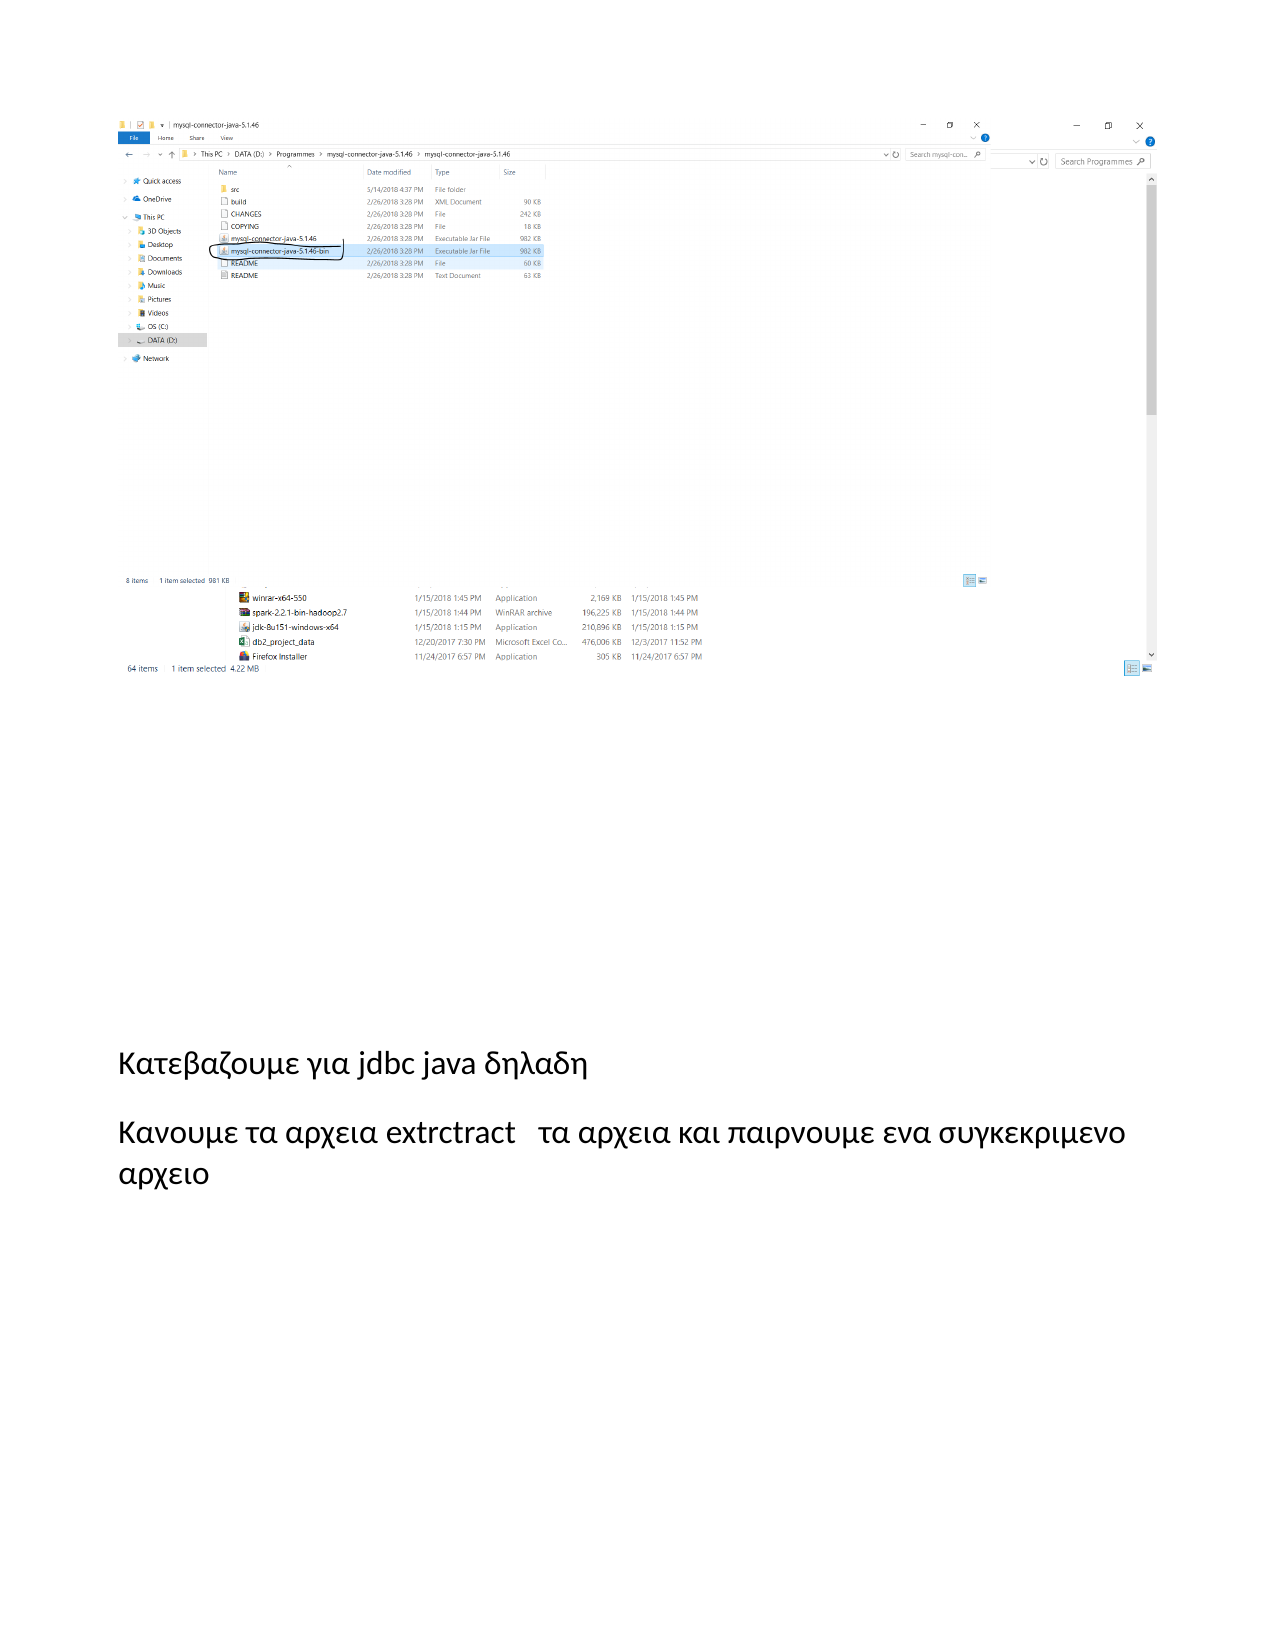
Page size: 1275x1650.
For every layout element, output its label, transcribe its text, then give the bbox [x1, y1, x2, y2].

picture [118, 118, 1157, 676]
text Κατεβαζουμε για jdbc java δηλαδη [118, 1042, 1157, 1083]
text Κανουμε τα αρχεια extrctract τα αρχεια και παιρνουμε ενα συγκεκριμενο αρχειο [118, 1111, 1157, 1193]
